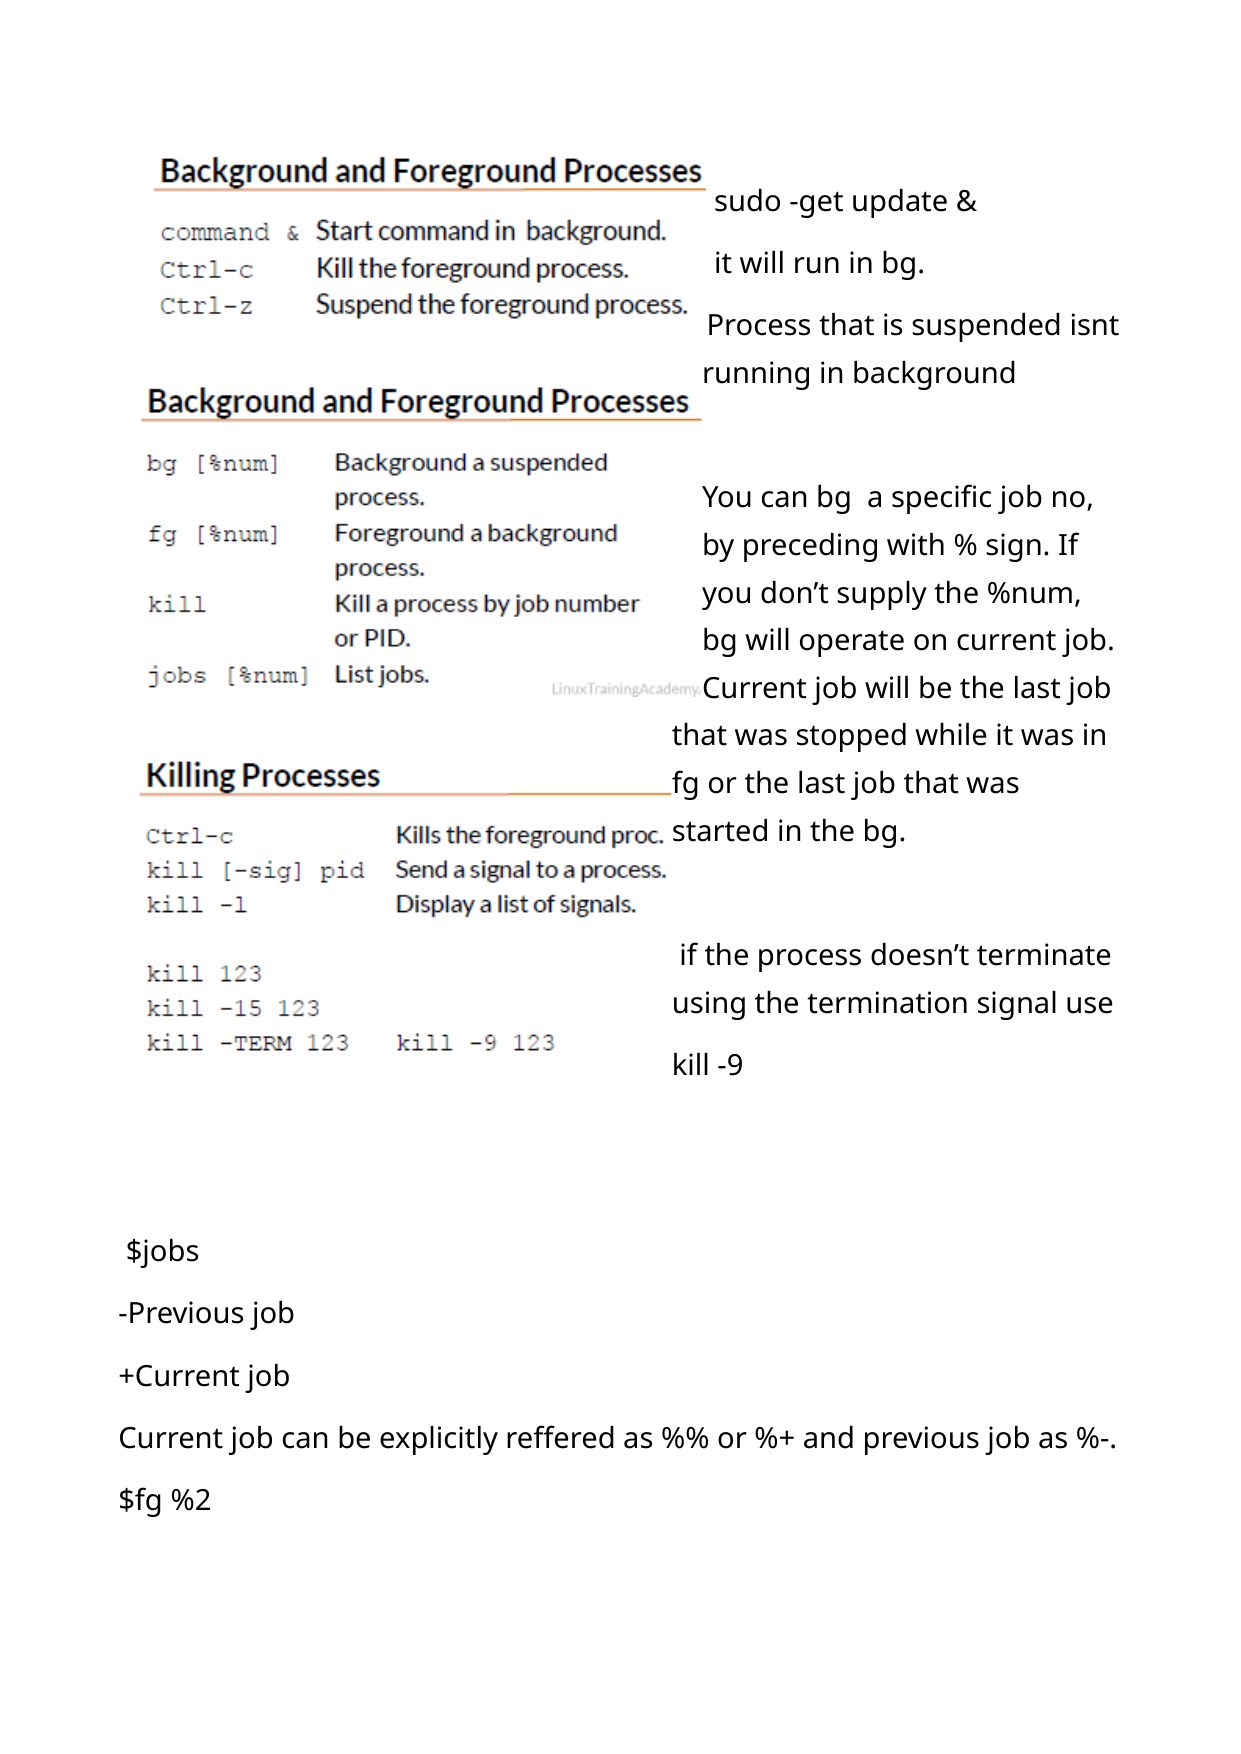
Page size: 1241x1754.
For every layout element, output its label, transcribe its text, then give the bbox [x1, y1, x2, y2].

text it will run in bg. [707, 242, 1122, 282]
text Current job can be explicitly reffered as %% or %+ and previous job as %-. [118, 1417, 1122, 1457]
text sudo -get update & [707, 180, 1122, 220]
text $fg %2 [118, 1479, 1122, 1519]
text You can bg a specific job no, by preceding with % sign. If you don’t supply the %num, bg will operate on current job. Current job will be the last job that was stopped while it was in fg or the last job that was started in the bg. [118, 477, 1122, 849]
text $jobs [118, 1231, 1122, 1270]
picture [145, 137, 707, 336]
text [118, 180, 145, 220]
text -Previous job [118, 1293, 1122, 1332]
picture [140, 372, 702, 697]
picture [134, 751, 672, 1057]
text kill -9 [118, 1044, 1122, 1084]
text if the process doesn’t terminate using the termination signal use [672, 934, 1122, 1022]
text +Current job [118, 1355, 1122, 1395]
text Process that is suspended isnt running in background [118, 305, 1122, 392]
text [118, 934, 134, 1022]
text [118, 242, 145, 282]
